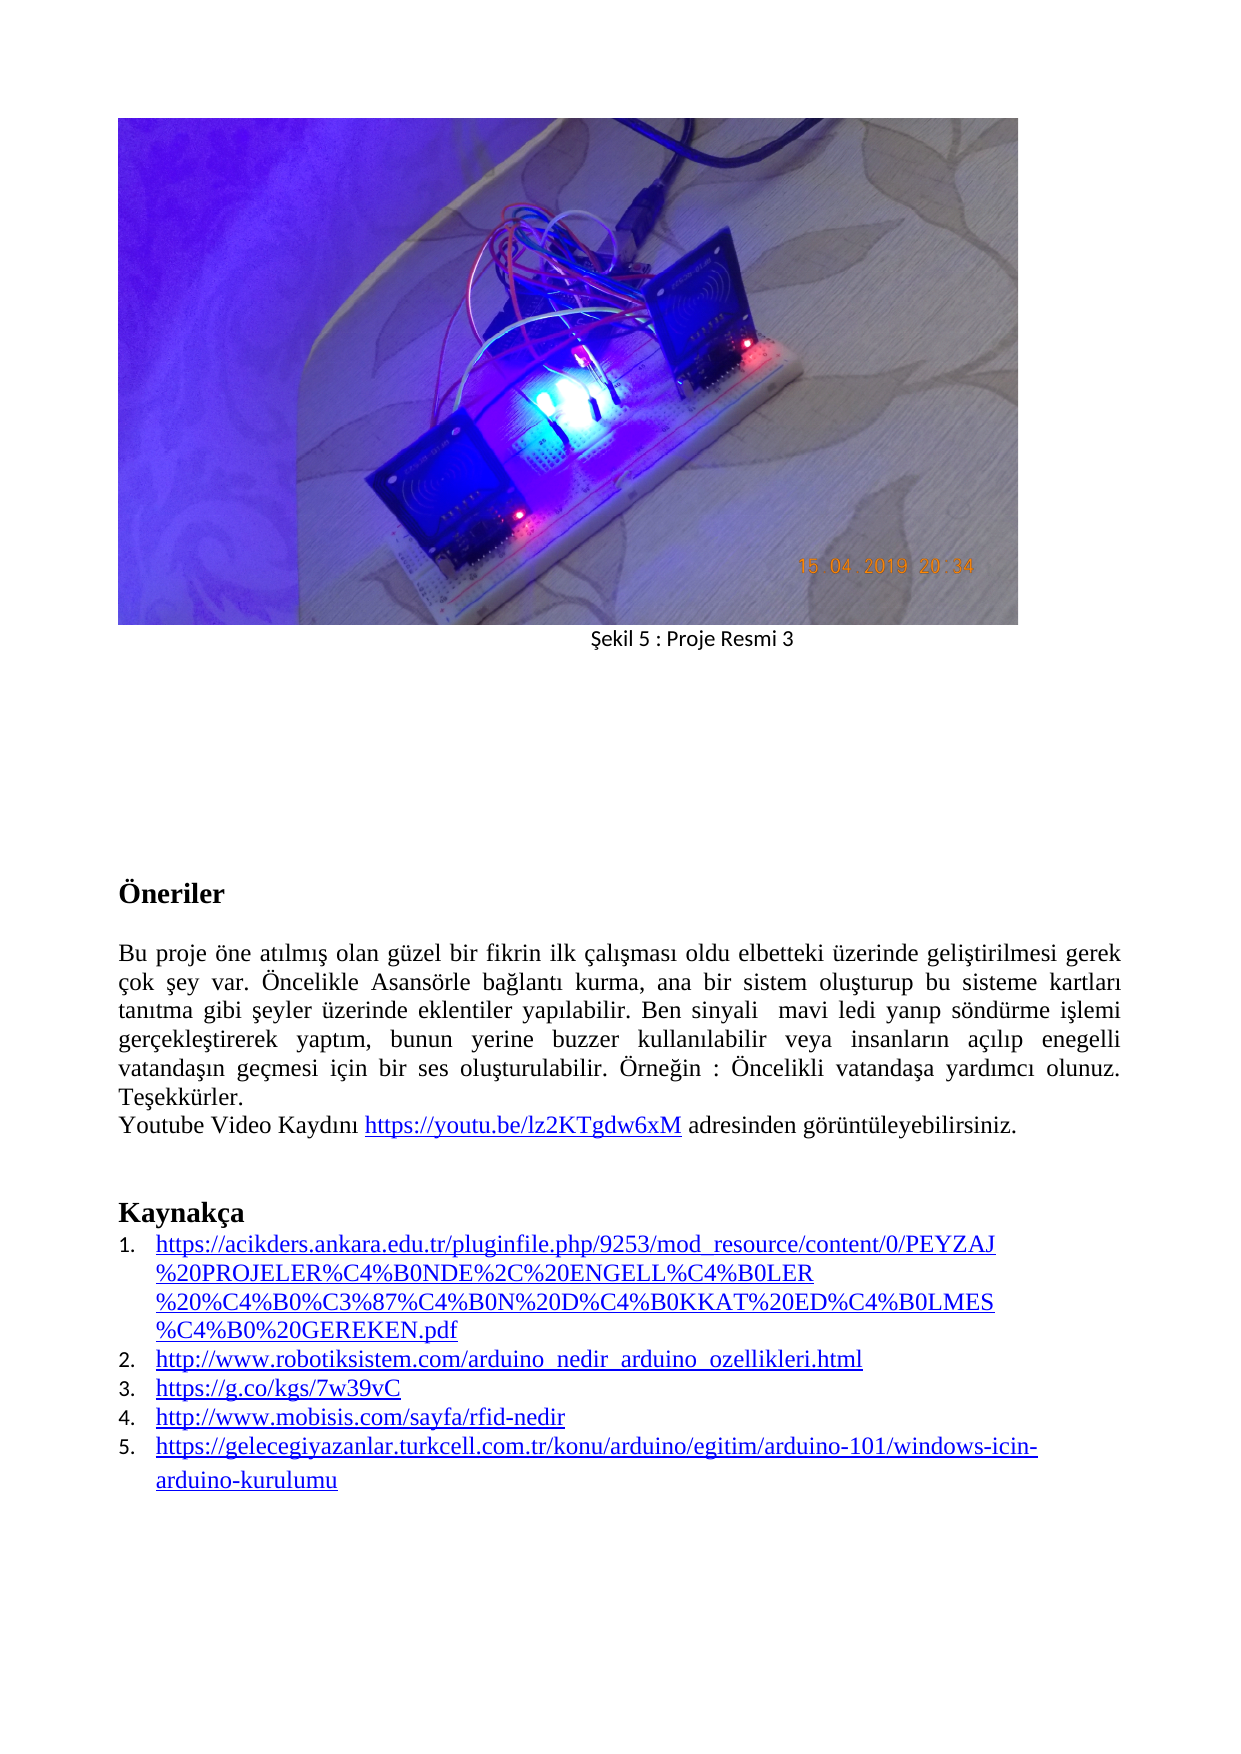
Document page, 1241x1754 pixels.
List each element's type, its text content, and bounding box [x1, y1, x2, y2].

text Öneriler [118, 877, 1122, 910]
list http://www.robotiksistem.com/arduino_nedir_arduino_ozellikleri.html [118, 1344, 1122, 1373]
text Youtube Video Kaydını https://youtu.be/lz2KTgdw6xM adresinden görüntüleyebilirsiniz. [118, 1111, 1122, 1139]
text Kaynakça [118, 1195, 1122, 1229]
list https://acikders.ankara.edu.tr/pluginfile.php/9253/mod_resource/content/0/PEYZAJ%20PROJELER%C4%B0NDE%2C%20ENGELL%C4%B0LER%20%C4%B0%C3%87%C4%B0N%20D%C4%B0KKAT%20ED%C4%B0LMES%C4%B0%20GEREKEN.pdf [118, 1229, 1122, 1344]
list https://g.co/kgs/7w39vC [118, 1373, 1122, 1402]
list https://gelecegiyazanlar.turkcell.com.tr/konu/arduino/egitim/arduino-101/windows-icin-arduino-kurulumu [118, 1431, 1122, 1493]
text Bu proje öne atılmış olan güzel bir fikrin ilk çalışması oldu elbetteki üzerinde geliştirilmesi gerek çok şey var. Öncelikle Asansörle bağlantı kurma, ana bir sistem oluşturup bu sisteme kartları tanıtma gibi şeyler üzerinde eklentiler yapılabilir. Ben sinyali mavi ledi yanıp söndürme işlemi gerçekleştirerek yaptım, bunun yerine buzzer kullanılabilir veya insanların açılıp enegelli vatandaşın geçmesi için bir ses oluşturulabilir. Örneğin : Öncelikli vatandaşa yardımcı olunuz. Teşekkürler. [118, 938, 1122, 1111]
text Şekil 5 : Proje Resmi 3 [118, 624, 1122, 652]
list http://www.mobisis.com/sayfa/rfid-nedir [118, 1402, 1122, 1431]
